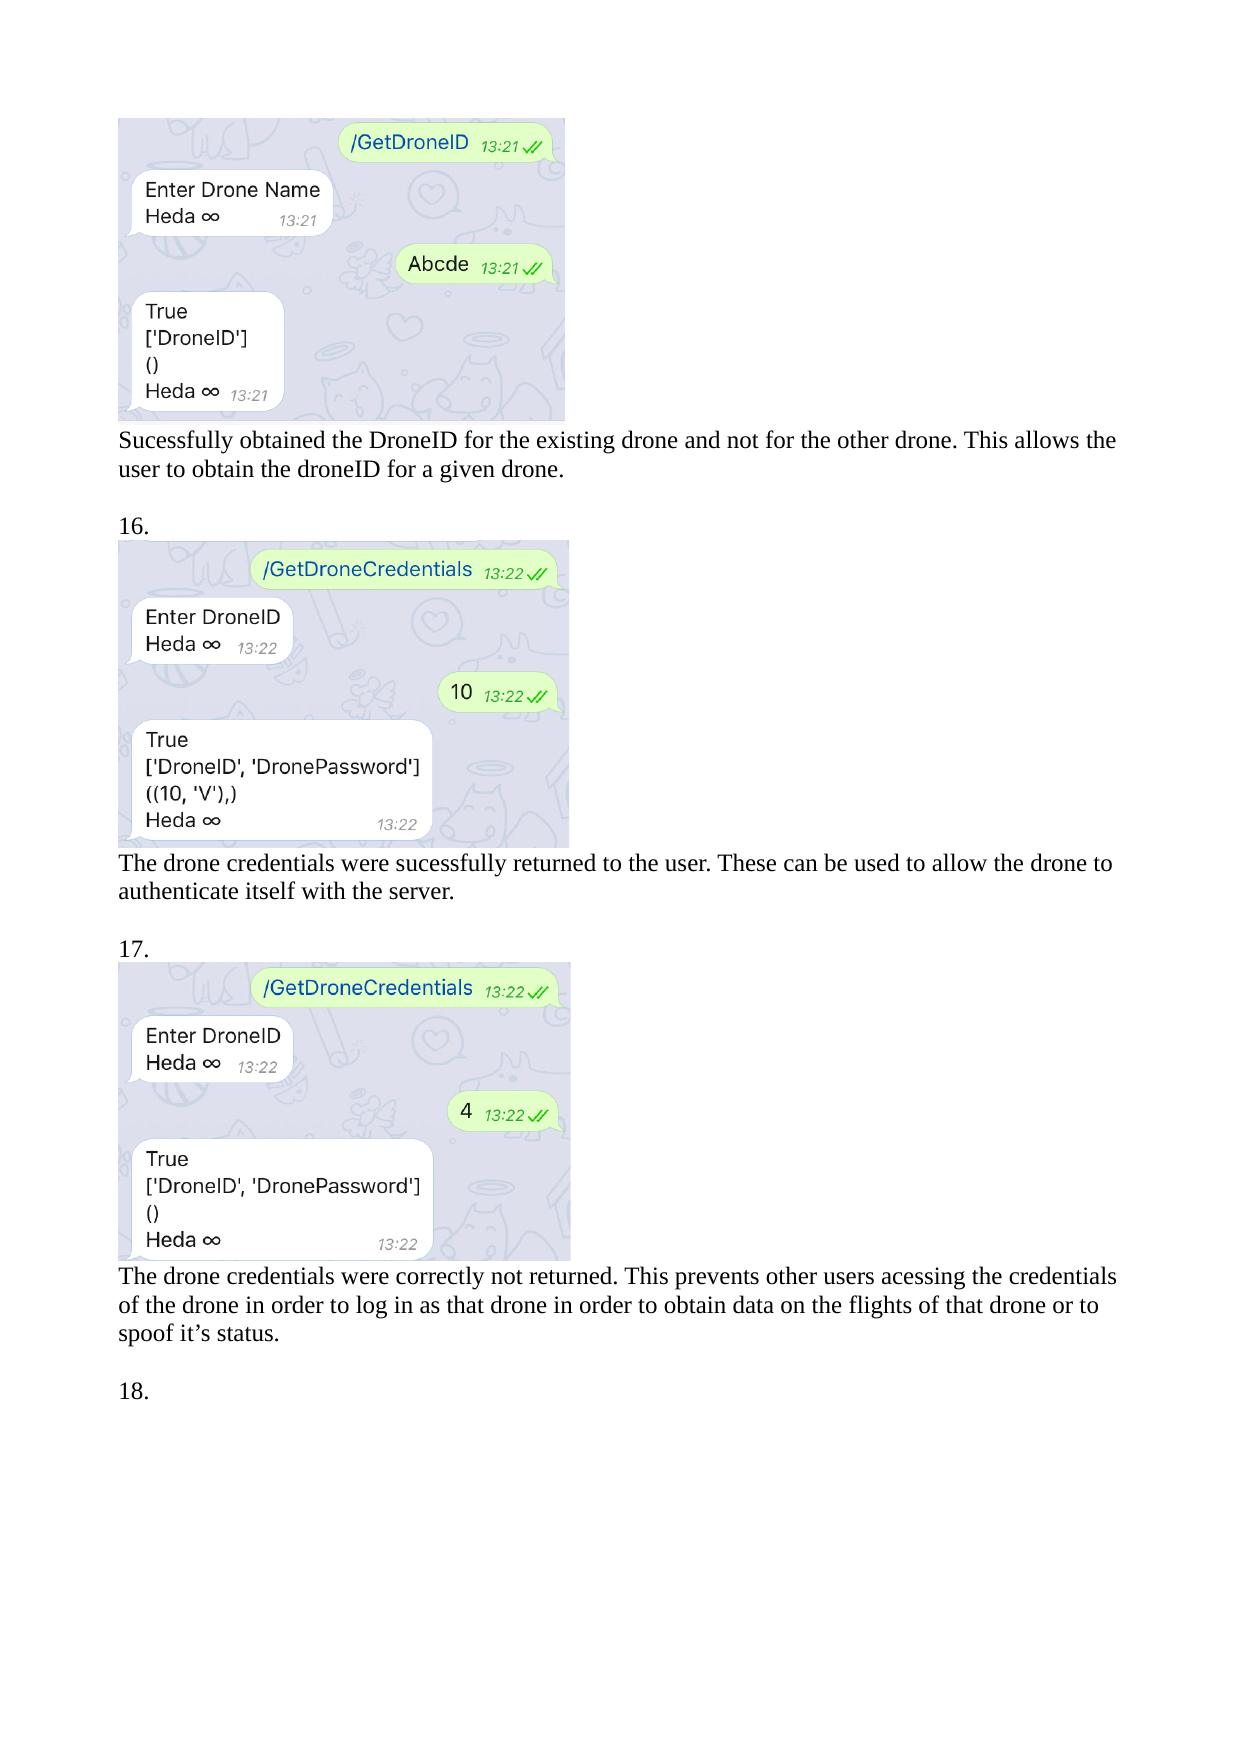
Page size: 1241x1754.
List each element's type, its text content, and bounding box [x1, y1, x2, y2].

text The drone credentials were sucessfully returned to the user. These can be used to allow the drone to authenticate itself with the server. [118, 540, 1122, 905]
text Sucessfully obtained the DroneID for the existing drone and not for the other drone. This allows the user to obtain the droneID for a given drone. [118, 118, 1122, 482]
picture [118, 962, 571, 1261]
text 16. [118, 511, 1122, 540]
picture [118, 118, 565, 425]
text 18. [118, 1376, 1122, 1405]
text The drone credentials were correctly not returned. This prevents other users acessing the credentials of the drone in order to log in as that drone in order to obtain data on the flights of that drone or to spoof it’s status. [118, 963, 1122, 1347]
picture [118, 540, 570, 848]
text 17. [118, 934, 1122, 963]
